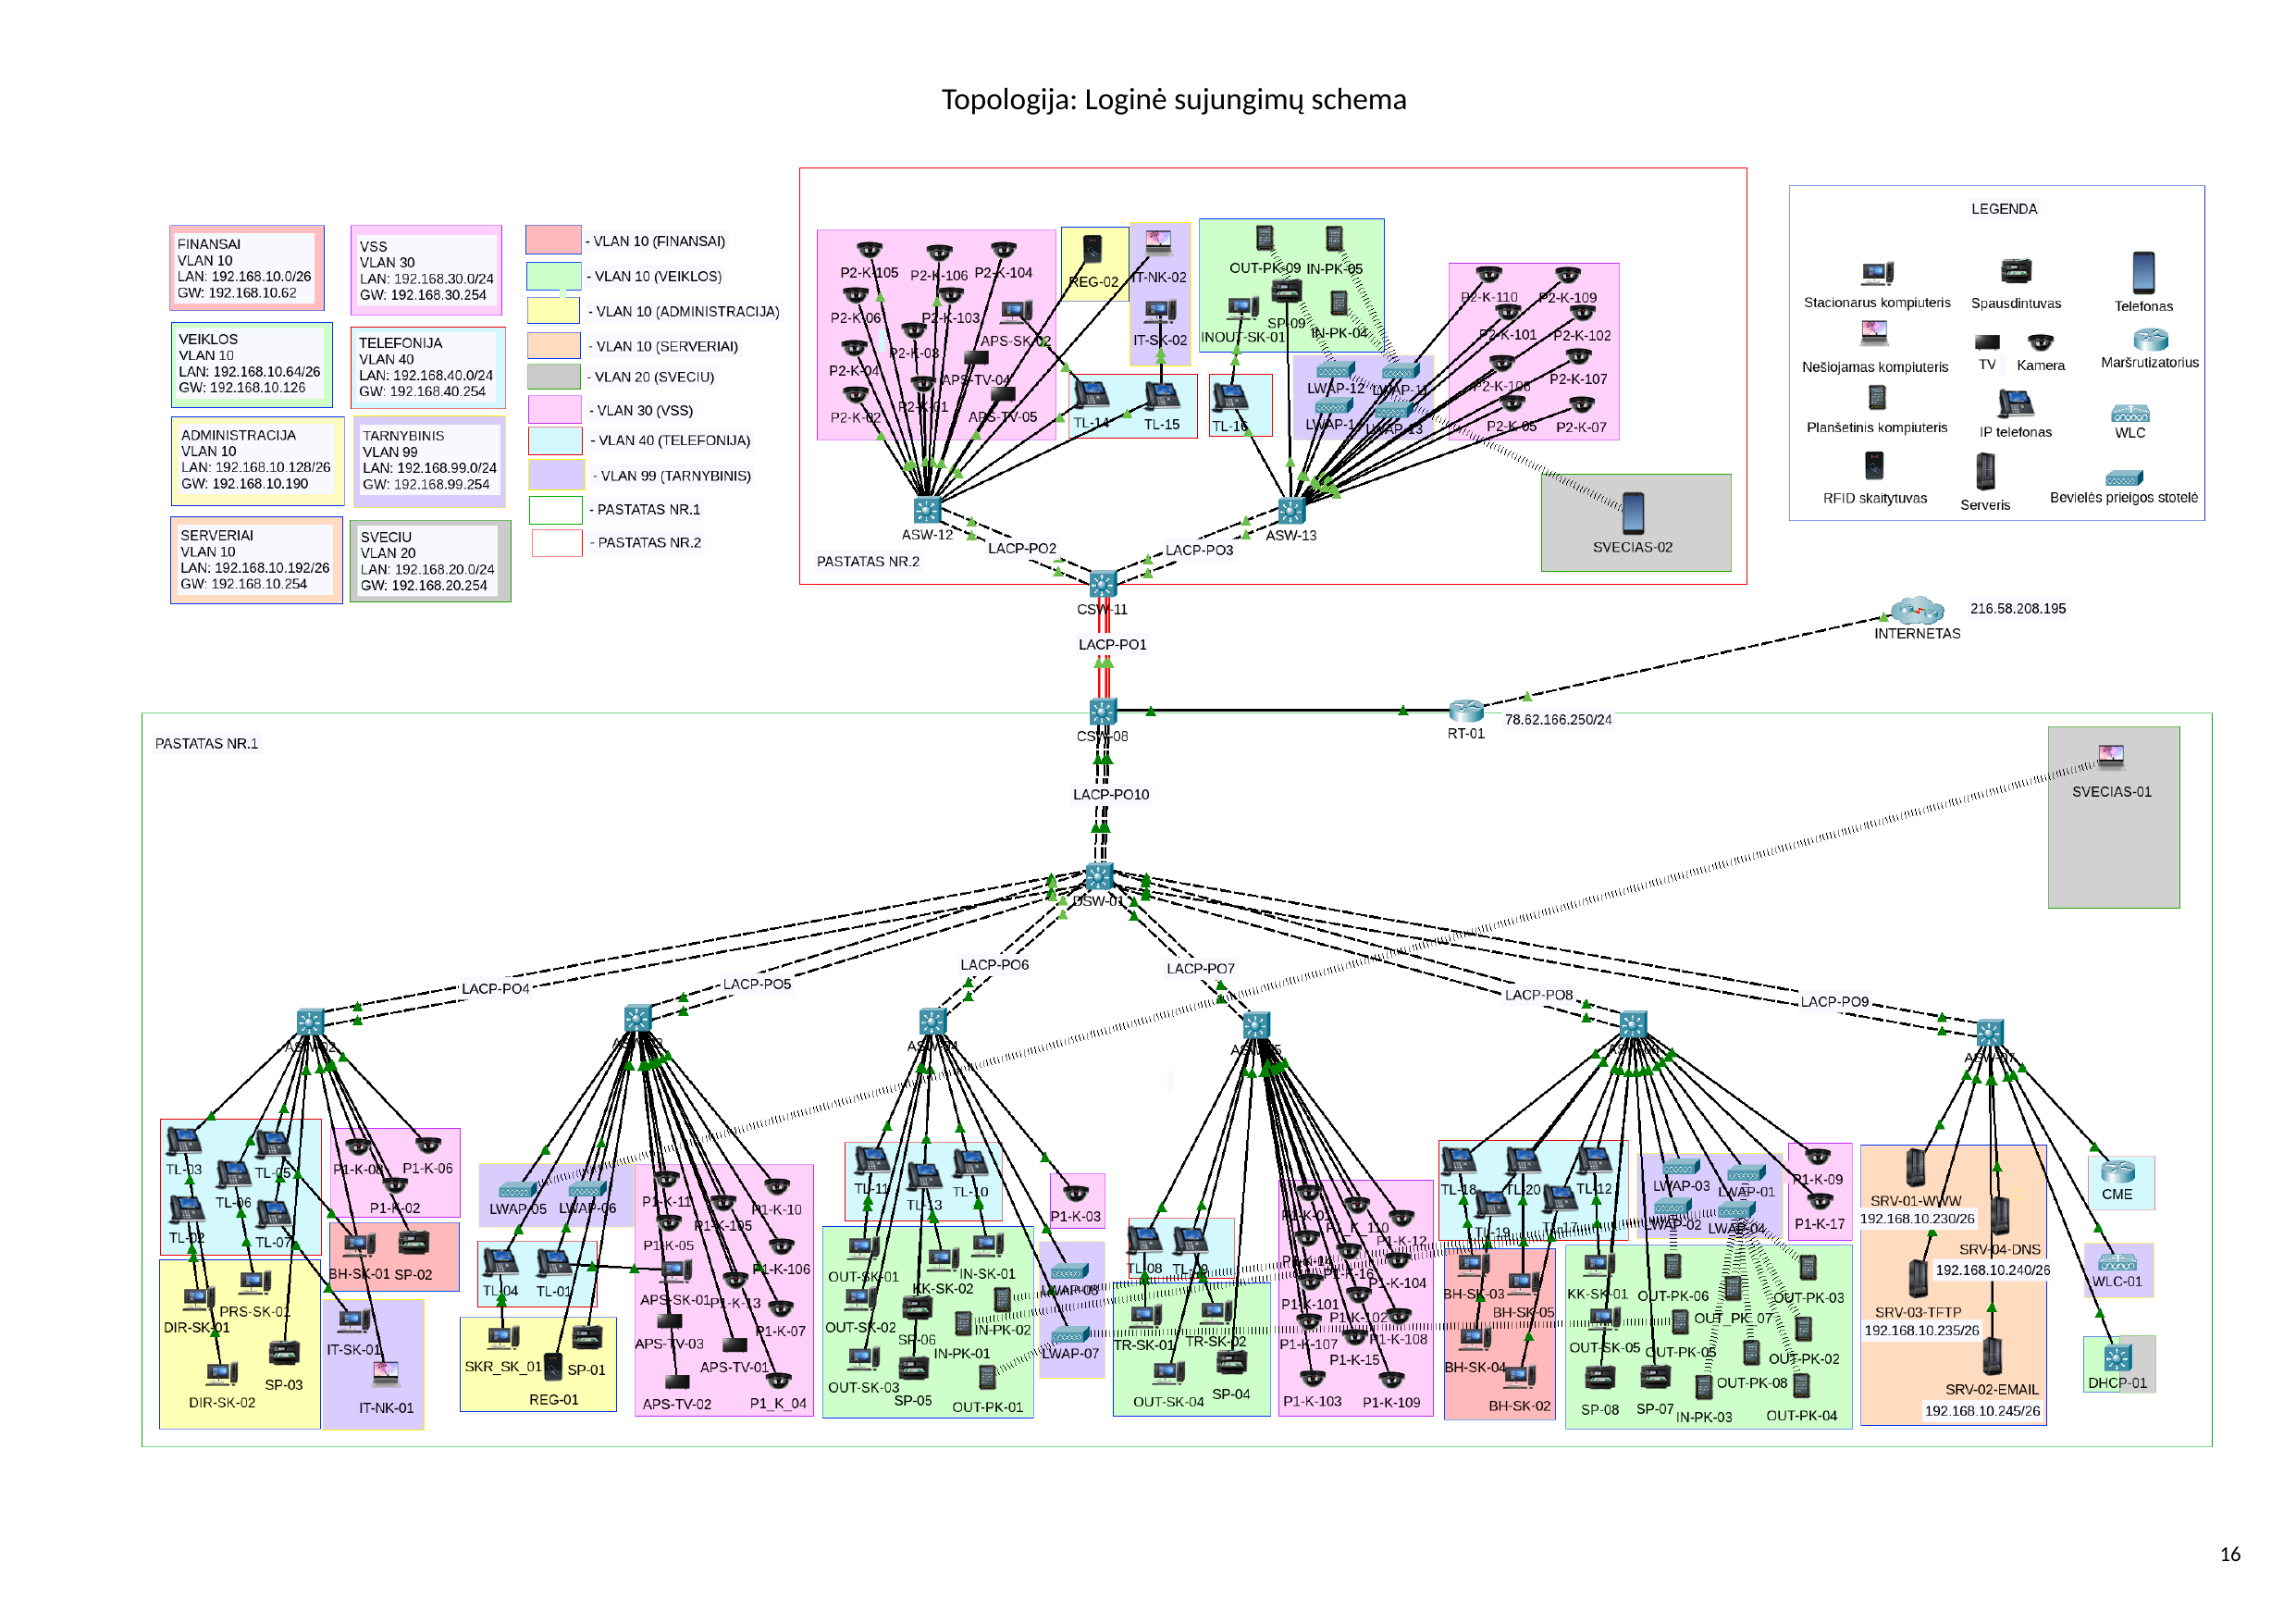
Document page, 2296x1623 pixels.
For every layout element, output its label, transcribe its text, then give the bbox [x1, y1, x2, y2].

picture [112, 163, 2237, 1460]
text Topologija: Loginė sujungimų schema [108, 80, 2240, 118]
